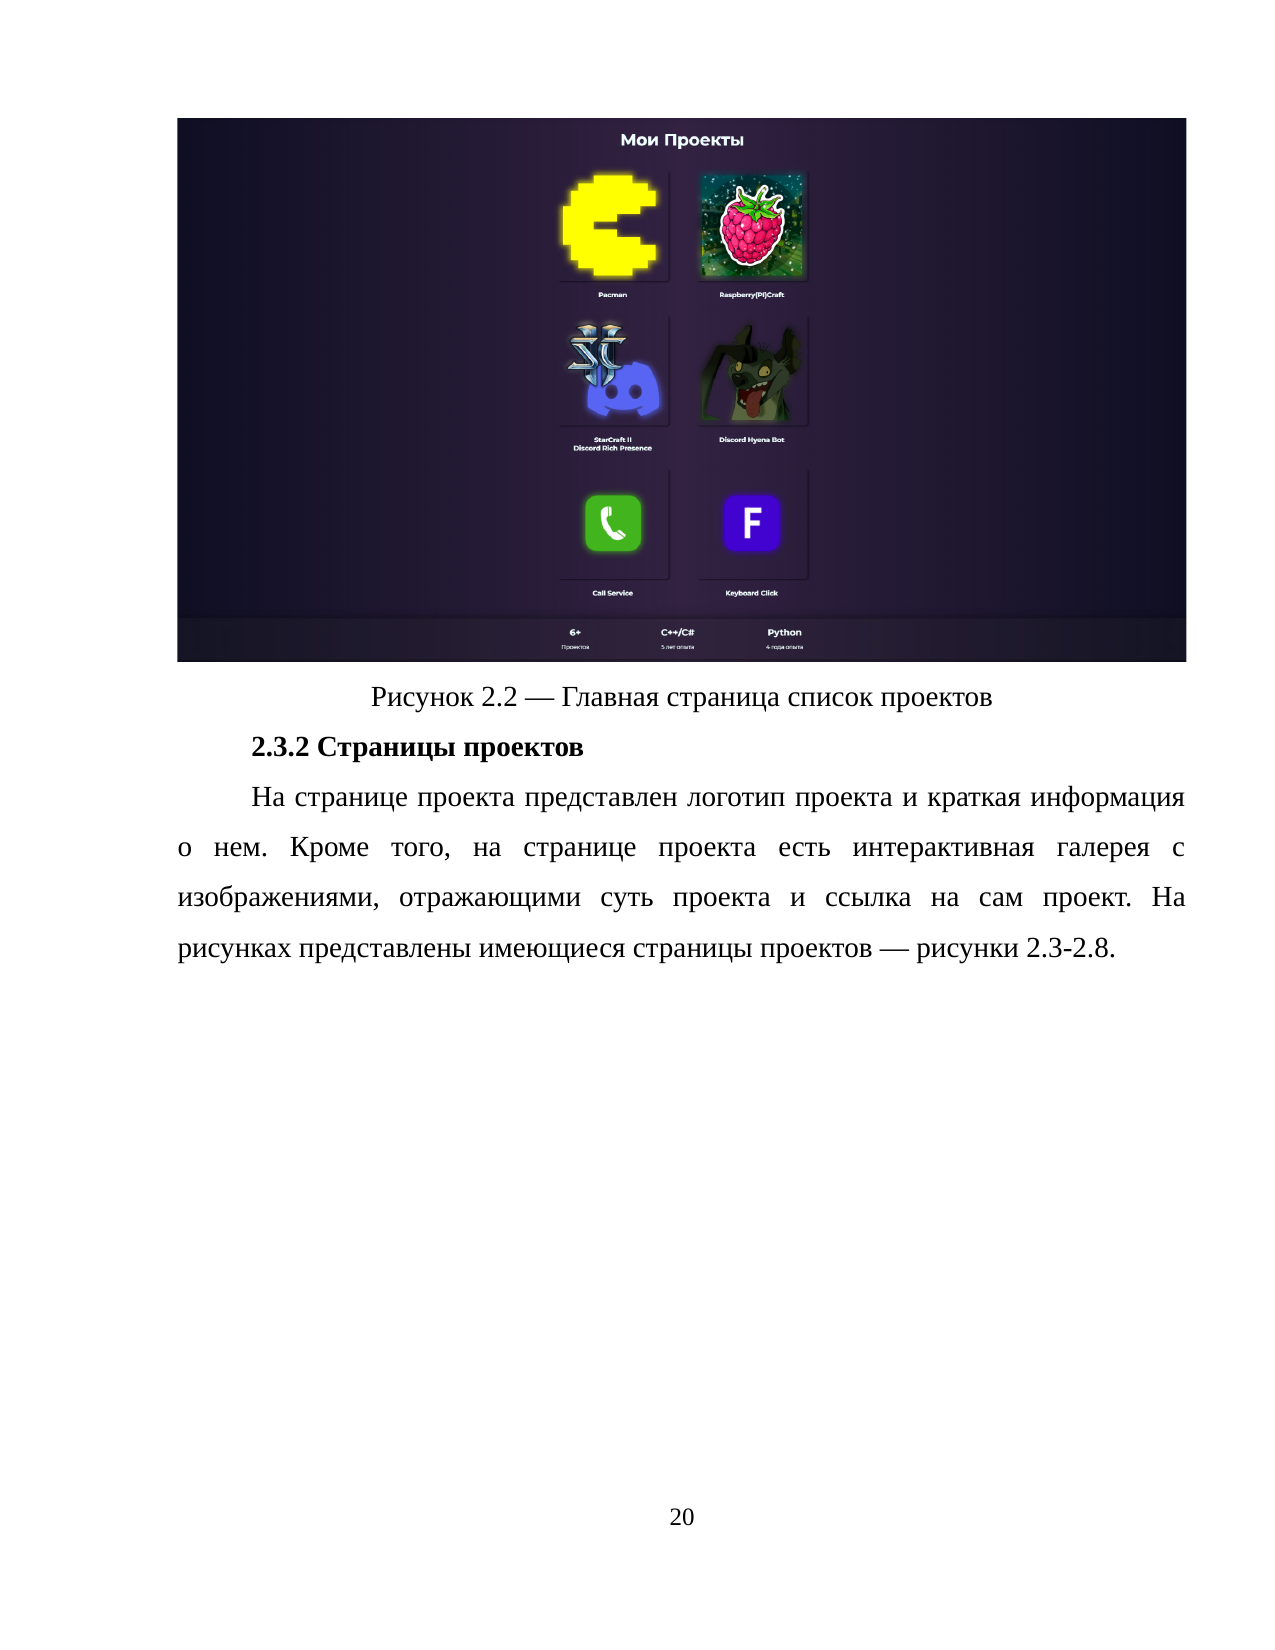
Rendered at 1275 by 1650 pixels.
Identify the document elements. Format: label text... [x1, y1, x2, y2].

picture [177, 118, 1187, 662]
title 2.3.2 Страницы проектов [177, 729, 1186, 762]
text Рисунок 2.2 — Главная страница список проектов [177, 679, 1186, 712]
text На странице проекта представлен логотип проекта и краткая информация о нем. Кроме того, на странице проекта есть интерактивная галерея с изображениями, отражающими суть проекта и ссылка на сам проект. На рисунках представлены имеющиеся страницы проектов — рисунки 2.3-2.8. [177, 779, 1186, 963]
